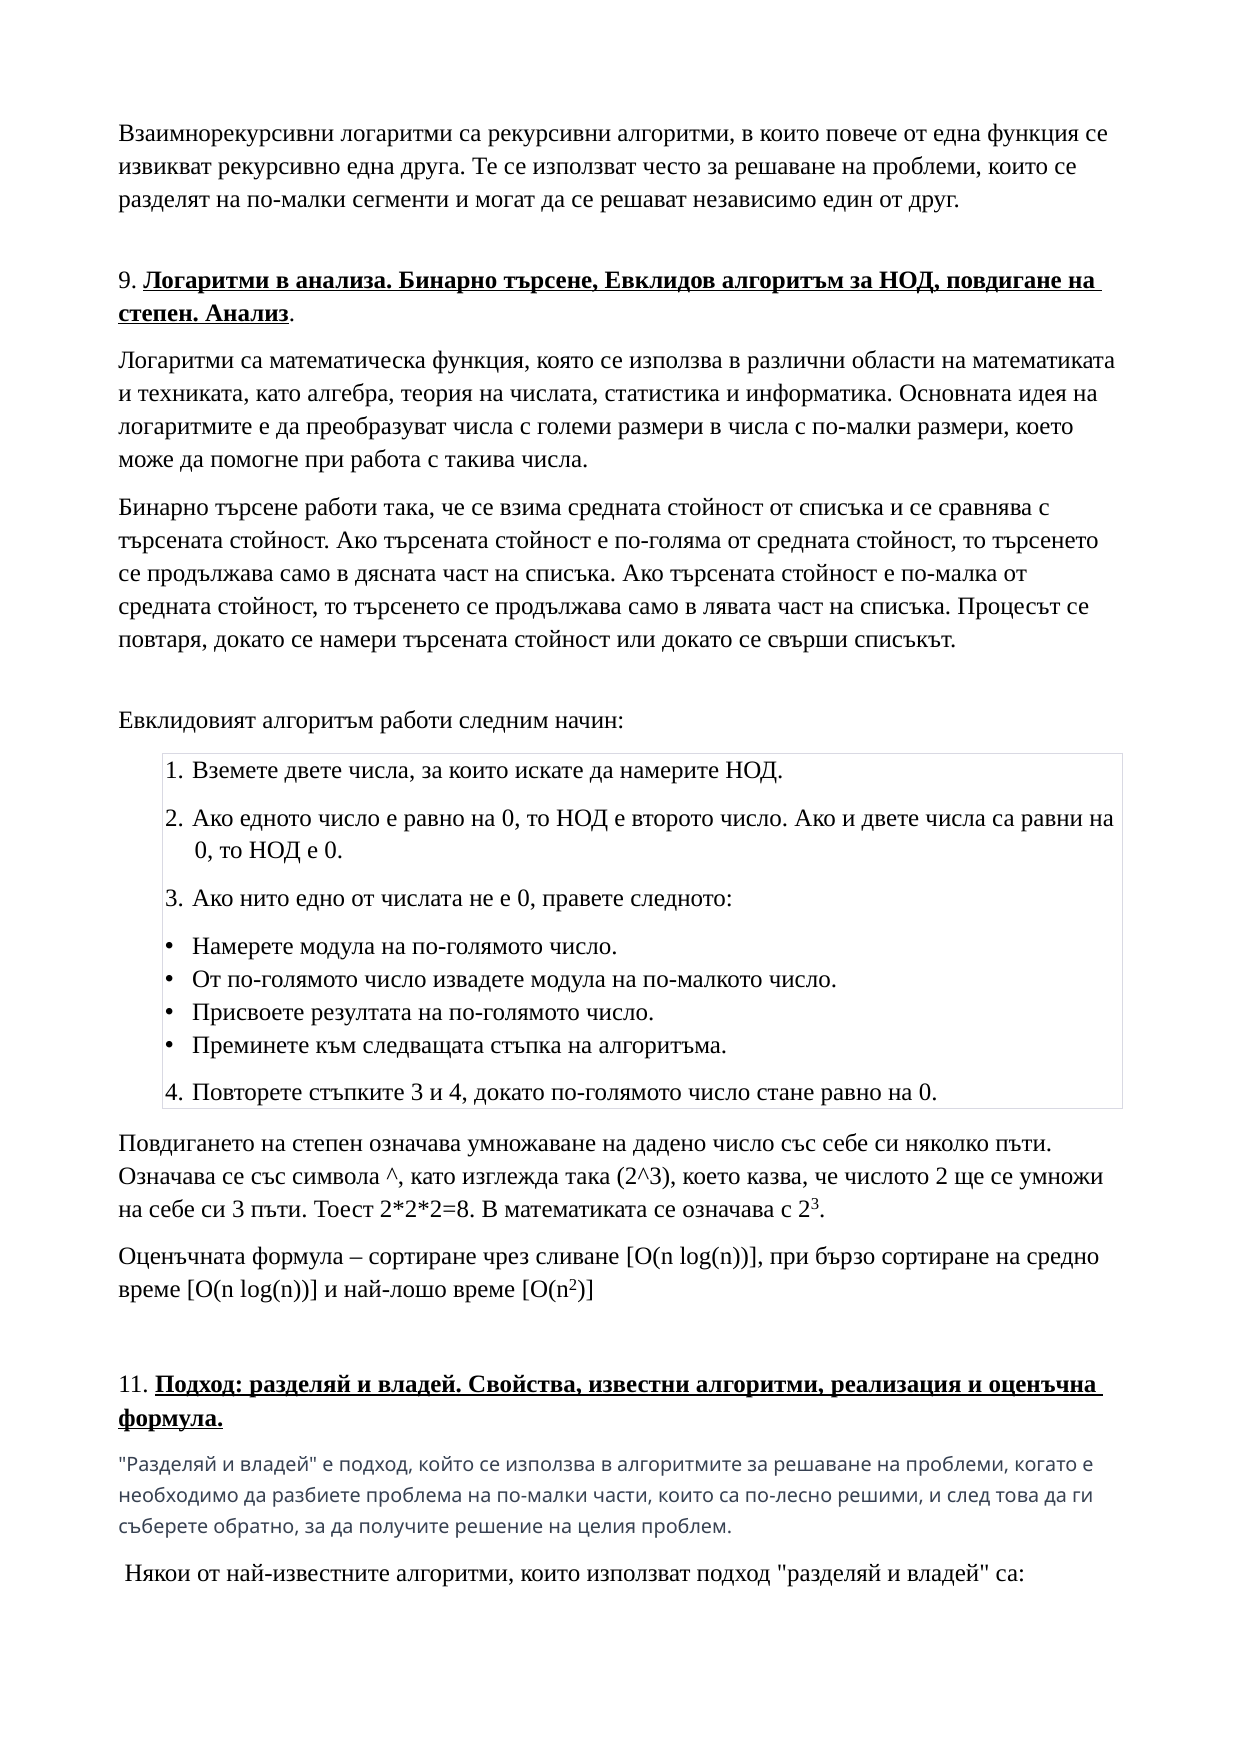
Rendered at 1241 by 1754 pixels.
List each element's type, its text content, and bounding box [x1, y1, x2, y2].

list Намерете модула на по-голямото число. [163, 928, 1122, 959]
text Бинарно търсене работи така, че се взима средната стойност от списъка и се сравнява с търсената стойност. Ако търсената стойност е по-голяма от средната стойност, то търсенето се продължава само в дясната част на списъка. Ако търсената стойност е по-малка от средната стойност, то търсенето се продължава само в лявата част на списъка. Процесът се повтаря, докато се намери търсената стойност или докато се свърши списъкът. [118, 492, 1122, 686]
text Евклидовият алгоритъм работи следним начин: [118, 705, 1122, 733]
list Присвоете резултата на по-голямото число. [163, 994, 1122, 1026]
list Повторете стъпките 3 и 4, докато по-голямото число стане равно на 0. [163, 1075, 1122, 1108]
text Взаимнорекурсивни логаритми са рекурсивни алгоритми, в които повече от една функция се извикват рекурсивно една друга. Те се използват често за решаване на проблеми, които се разделят на по-малки сегменти и могат да се решават независимо един от друг. [118, 118, 1122, 246]
list Вземете двете числа, за които искате да намерите НОД. [163, 754, 1122, 784]
list Преминете към следващата стъпка на алгоритъма. [163, 1027, 1122, 1059]
text "Разделяй и владей" е подход, който се използва в алгоритмите за решаване на проблеми, когато е необходимо да разбиете проблема на по-малки части, които са по-лесно решими, и след това да ги съберете обратно, за да получите решение на целия проблем. [118, 1450, 1122, 1539]
text Логаритми са математическа функция, която се използва в различни области на математиката и техниката, като алгебра, теория на числата, статистика и информатика. Основната идея на логаритмите е да преобразуват числа с големи размери в числа с по-малки размери, което може да помогне при работа с такива числа. [118, 345, 1122, 473]
text Някои от най-известните алгоритми, които използват подход "разделяй и владей" са: [118, 1558, 1122, 1586]
list Ако нито едно от числата не е 0, правете следното: [163, 881, 1122, 912]
text Повдигането на степен означава умножаване на дадено число със себе си няколко пъти. Означава се със символа ^, като изглежда така (2^3), което казва, че числото 2 ще се умножи на себе си 3 пъти. Тоест 2*2*2=8. В математиката се означава с 23. [118, 1128, 1122, 1222]
text 9. Логаритми в анализа. Бинарно търсене, Евклидов алгоритъм за НОД, повдигане на степен. Анализ. [118, 265, 1122, 327]
text 11. Подход: разделяй и владей. Свойства, известни алгоритми, реaлизация и оценъчна формула. [118, 1369, 1122, 1431]
list Ако едното число е равно на 0, то НОД е второто число. Ако и двете числа са равни на 0, то НОД е 0. [163, 800, 1122, 864]
list От по-голямото число извадете модула на по-малкото число. [163, 961, 1122, 993]
text Оценъчната формула – сортиране чрез сливане [О(n log(n))], при бързо сортиране на средно време [O(n log(n))] и най-лошо време [O(n2)] [118, 1241, 1122, 1303]
